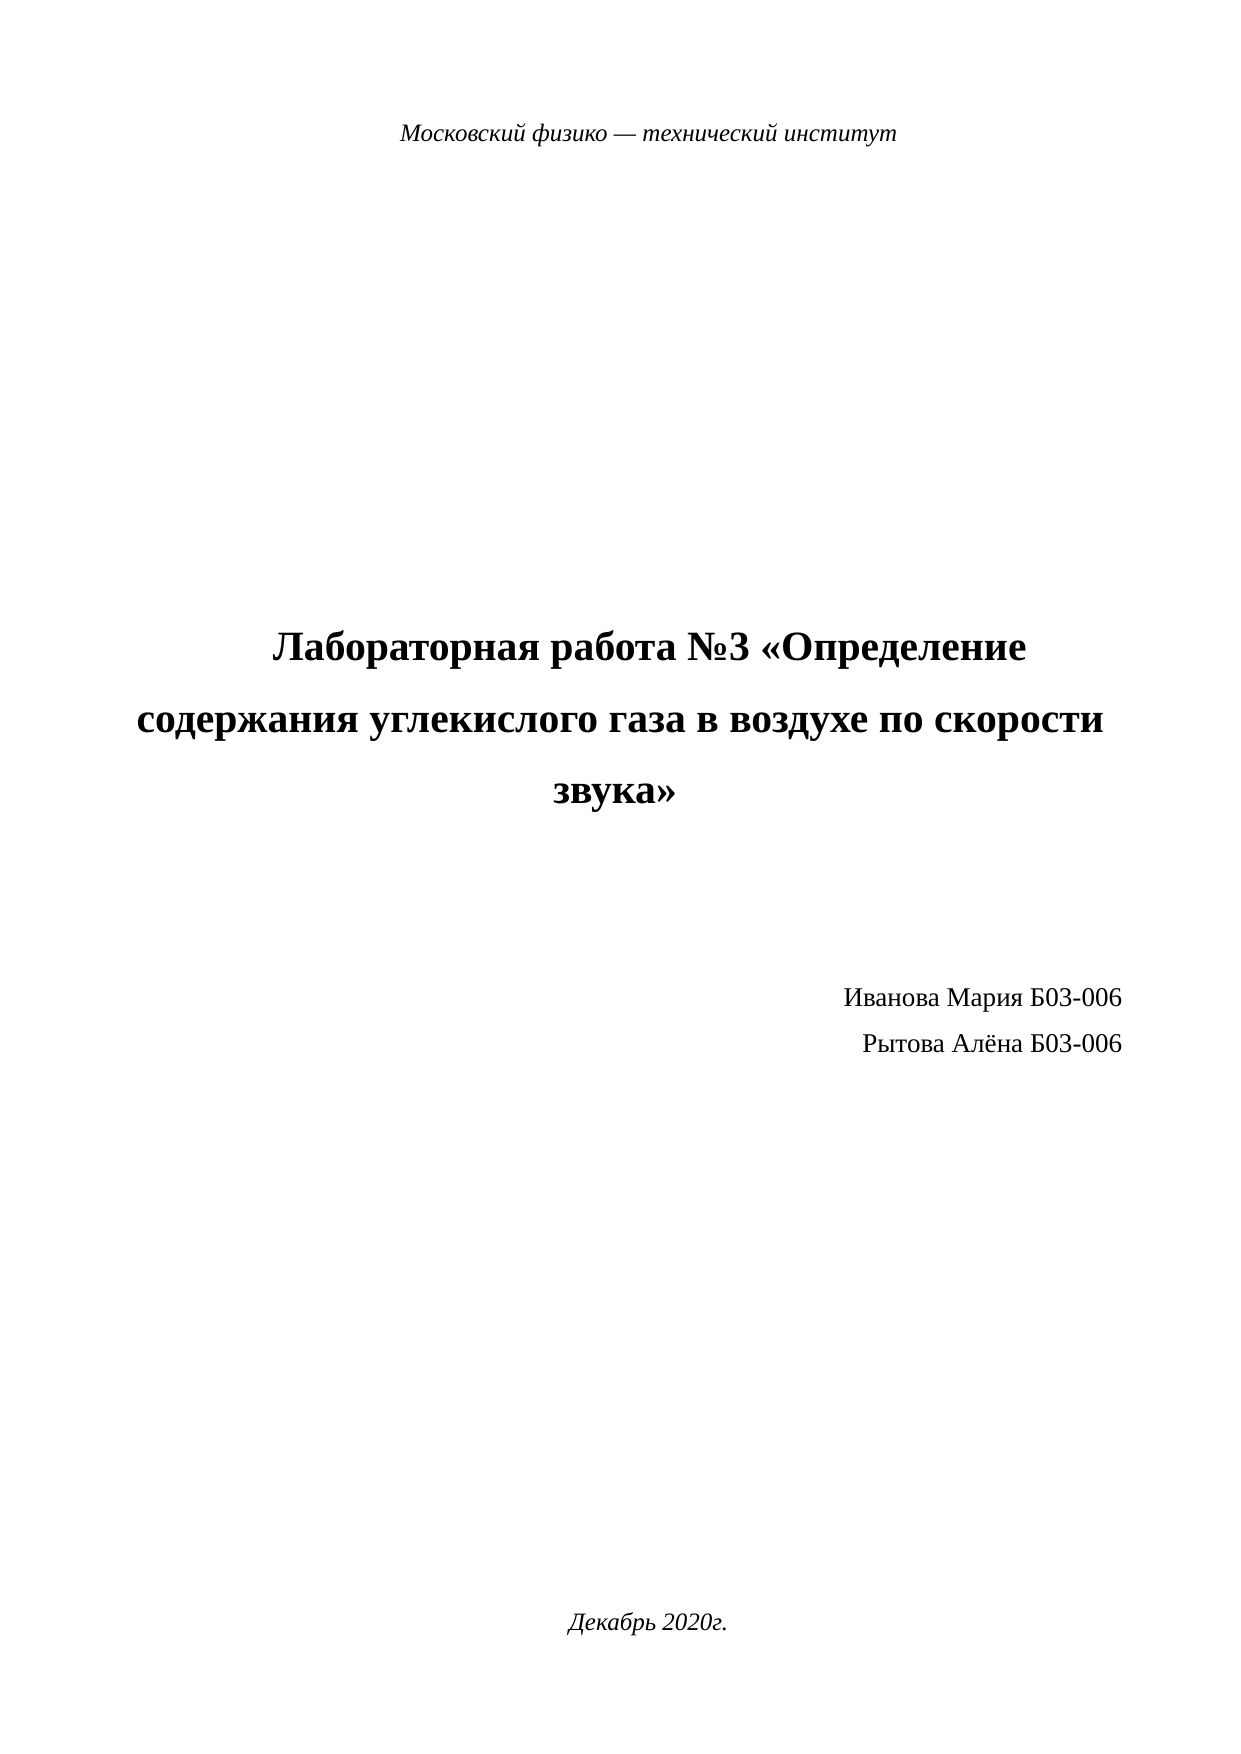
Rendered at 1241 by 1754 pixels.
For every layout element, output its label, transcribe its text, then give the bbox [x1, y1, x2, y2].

subtitle Иванова Мария Б03-006 [118, 981, 1122, 1012]
subtitle Лабораторная работа №3 «Определение содержания углекислого газа в воздухе по скорости звука» [118, 621, 1122, 813]
subtitle Рытова Алёна Б03-006 [118, 1027, 1122, 1058]
text Московский физико — технический институт [118, 118, 1122, 147]
